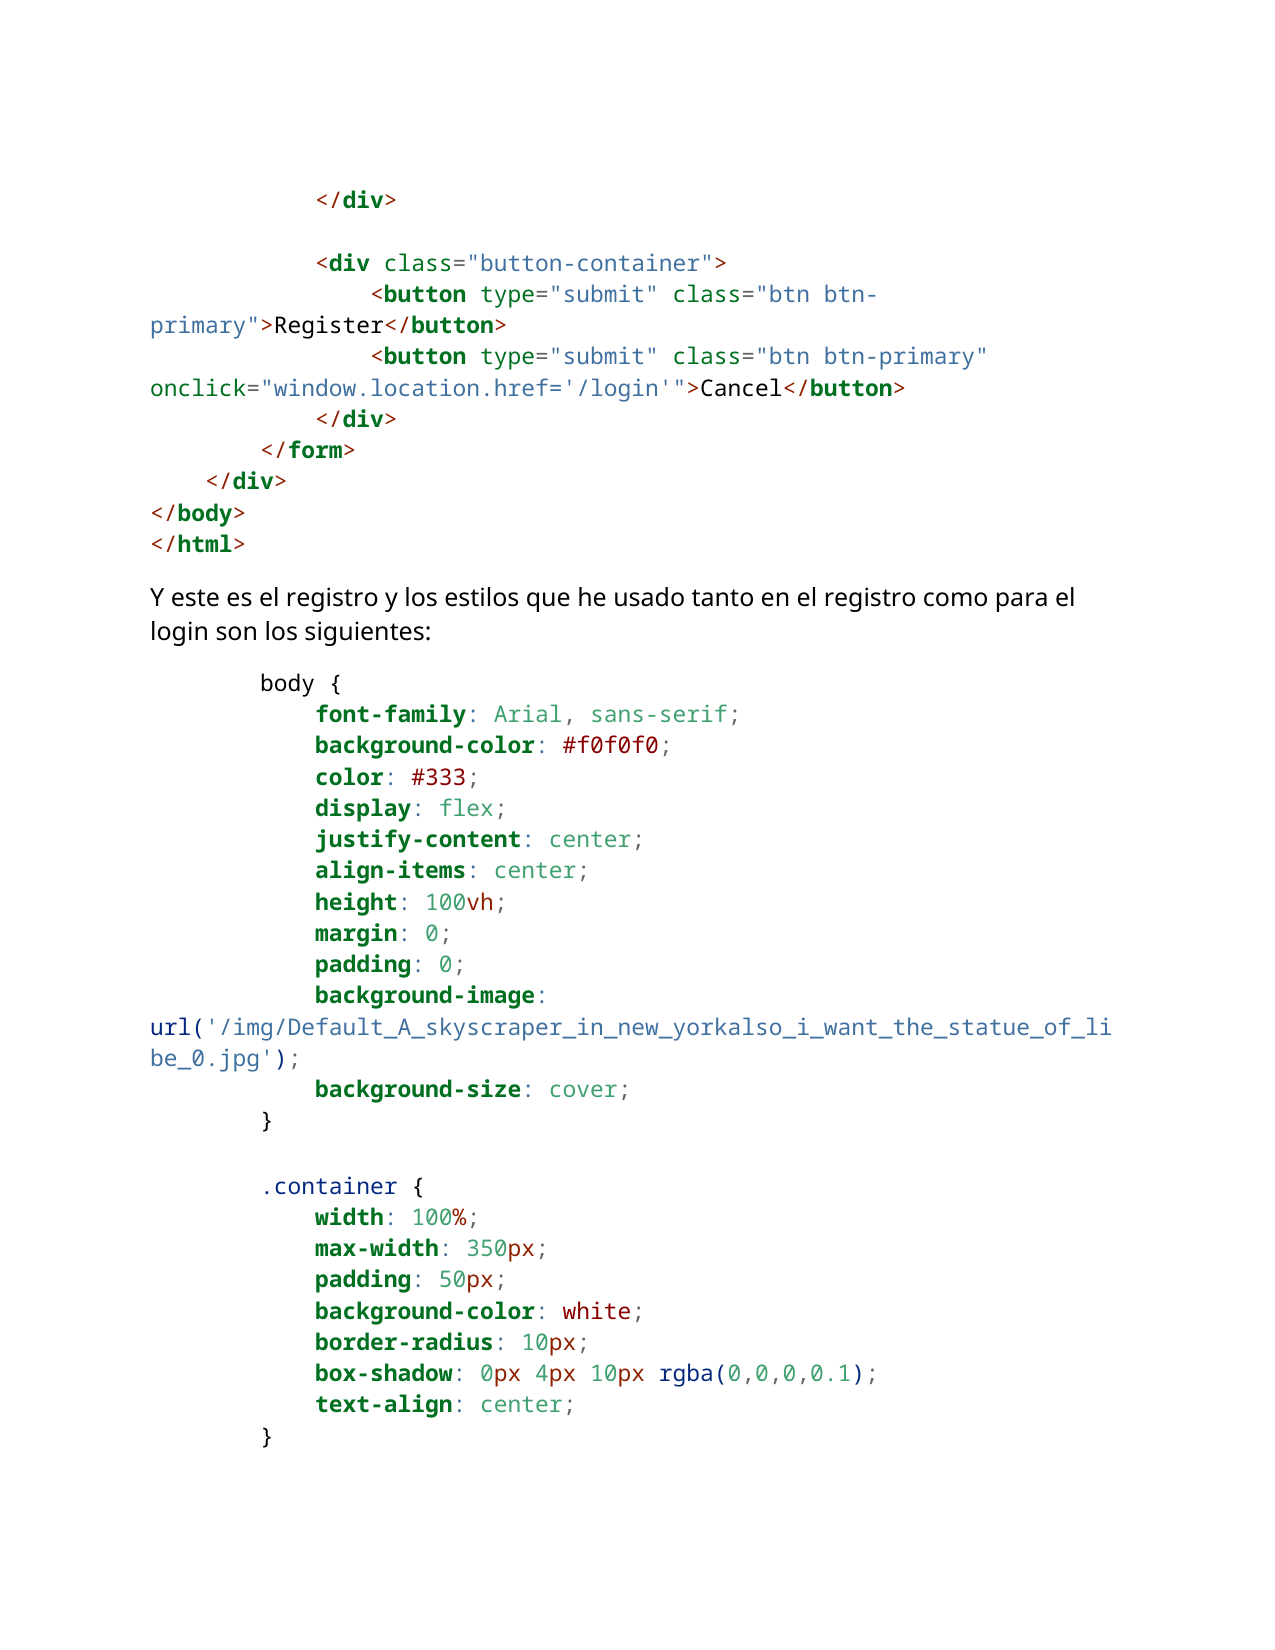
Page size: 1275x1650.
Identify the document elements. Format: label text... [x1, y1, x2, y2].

text Y este es el registro y los estilos que he usado tanto en el registro como para el login son los siguientes: [150, 580, 1125, 648]
text body { font-family: Arial, sans-serif; background-color: #f0f0f0; color: #333; display: flex; justify-content: center; align-items: center; height: 100vh; margin: 0; padding: 0; background-image: url('/img/Default_A_skyscraper_in_new_yorkalso_i_want_the_statue_of_libe_0.jpg'); background-size: cover; } .container { width: 100%; max-width: 350px; padding: 50px; background-color: white; border-radius: 10px; box-shadow: 0px 4px 10px rgba(0,0,0,0.1); text-align: center; } [150, 667, 1125, 1485]
text </div> <div class="button-container"> <button type="submit" class="btn btn-primary">Register</button> <button type="submit" class="btn btn-primary" onclick="window.location.href='/login'">Cancel</button> </div> </form> </div> </body> </html> [150, 150, 1125, 559]
